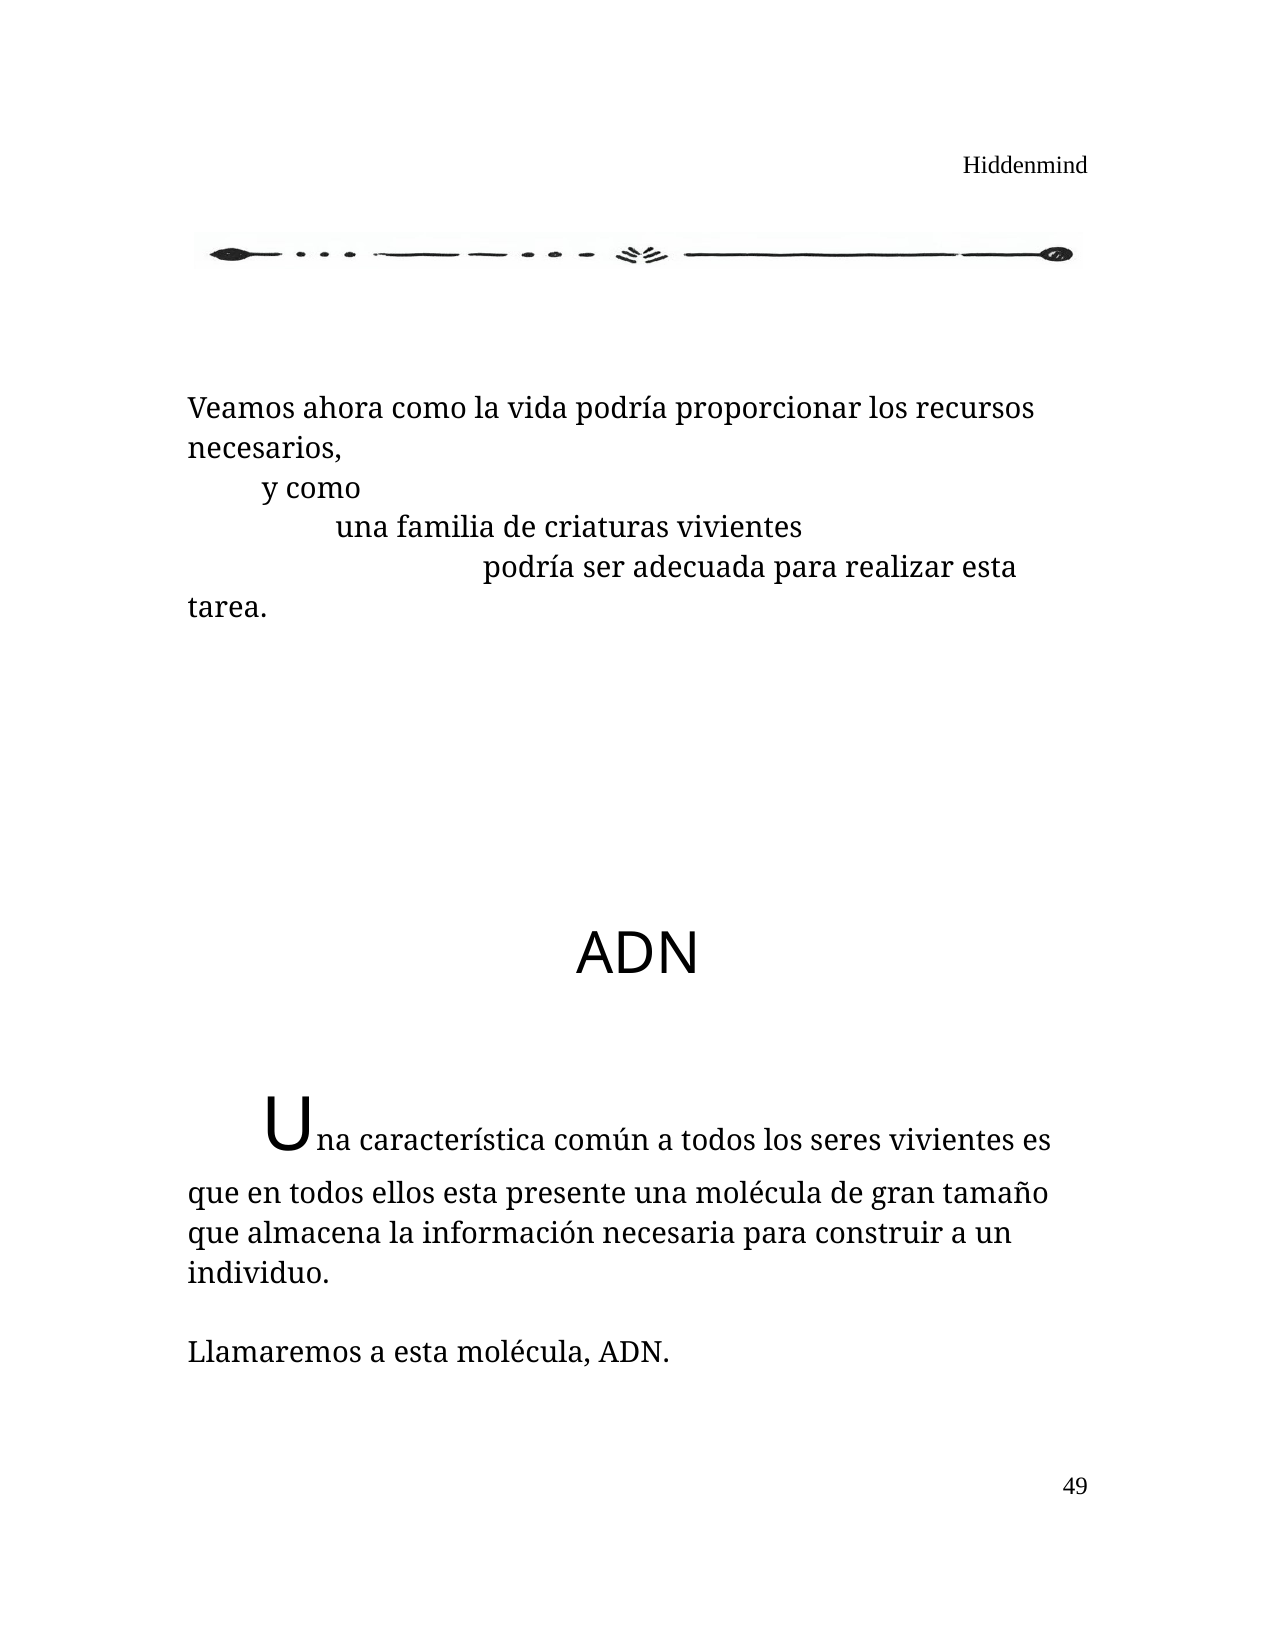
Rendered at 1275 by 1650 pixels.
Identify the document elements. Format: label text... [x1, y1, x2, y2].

text podría ser adecuada para realizar esta tarea. [187, 546, 1087, 626]
text Veamos ahora como la vida podría proporcionar los recursos necesarios, [187, 388, 1087, 467]
text una familia de criaturas vivientes [187, 507, 1087, 546]
text y como [187, 467, 1087, 507]
picture [193, 232, 1083, 269]
text que en todos ellos esta presente una molécula de gran tamaño que almacena la información necesaria para construir a un individuo. [187, 1173, 1087, 1292]
text Una característica común a todos los seres vivientes es [187, 1071, 1087, 1173]
text Llamaremos a esta molécula, ADN. [187, 1332, 1087, 1371]
